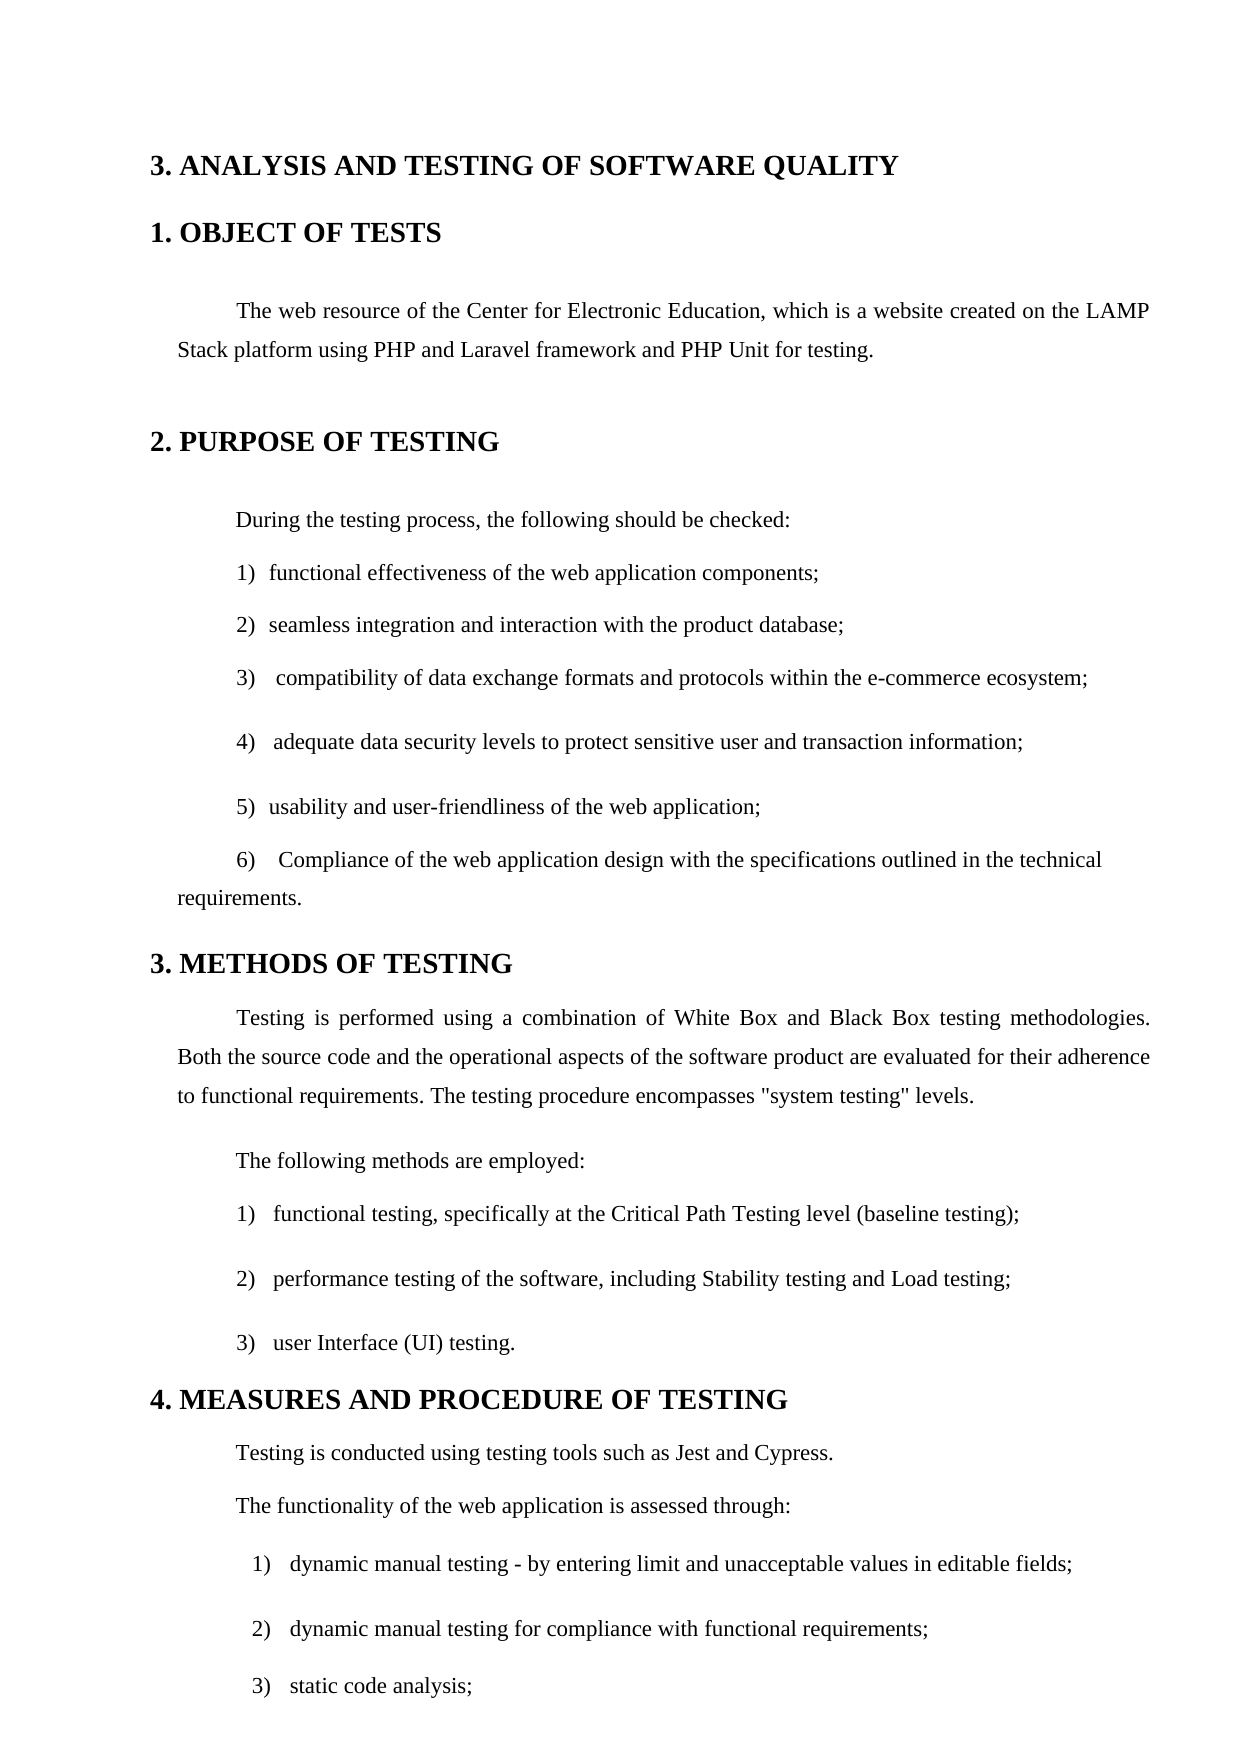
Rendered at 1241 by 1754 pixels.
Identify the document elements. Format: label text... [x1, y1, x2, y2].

list compatibility of data exchange formats and protocols within the e-commerce ecosystem; [177, 664, 1152, 690]
text Testing is conducted using testing tools such as Jest and Cypress. [235, 1439, 1152, 1466]
text 3. METHODS OF TESTING [150, 947, 1217, 980]
list functional effectiveness of the web application components; [236, 558, 1152, 585]
text 3. ANALYSIS AND TESTING OF SOFTWARE QUALITY 1. OBJECT OF TESTS [150, 148, 1179, 249]
list functional testing, specifically at the Critical Path Testing level (baseline testing); [236, 1200, 1150, 1226]
text The following methods are employed: [235, 1147, 1152, 1174]
list adequate data security levels to protect sensitive user and transaction information; [177, 728, 1150, 755]
text 2. PURPOSE OF TESTING [150, 424, 1152, 458]
list dynamic manual testing for compliance with functional requirements; [252, 1615, 1152, 1641]
text During the testing process, the following should be checked: [235, 506, 1152, 532]
list Compliance of the web application design with the specifications outlined in the technical requirements. [177, 846, 1150, 910]
text The web resource of the Center for Electronic Education, which is a website created on the LAMP Stack platform using PHP and Laravel framework and PHP Unit for testing. [177, 297, 1152, 362]
list dynamic manual testing - by entering limit and unacceptable values in editable fields; [252, 1551, 1150, 1577]
list seamless integration and interaction with the product database; [236, 611, 1152, 638]
list performance testing of the software, including Stability testing and Load testing; [236, 1264, 1150, 1291]
list static code analysis; [252, 1672, 1152, 1698]
text Testing is performed using a combination of White Box and Black Box testing methodologies. Both the source code and the operational aspects of the software product are evaluated for their adherence to functional requirements. The testing procedure encompasses "system testing" levels. [177, 1004, 1152, 1108]
list 4. MEASURES AND PROCEDURE OF TESTING [150, 1382, 1152, 1415]
list user Interface (UI) testing. [236, 1329, 1152, 1355]
list usability and user-friendliness of the web application; [236, 793, 1152, 819]
text The functionality of the web application is assessed through: [235, 1492, 1152, 1518]
